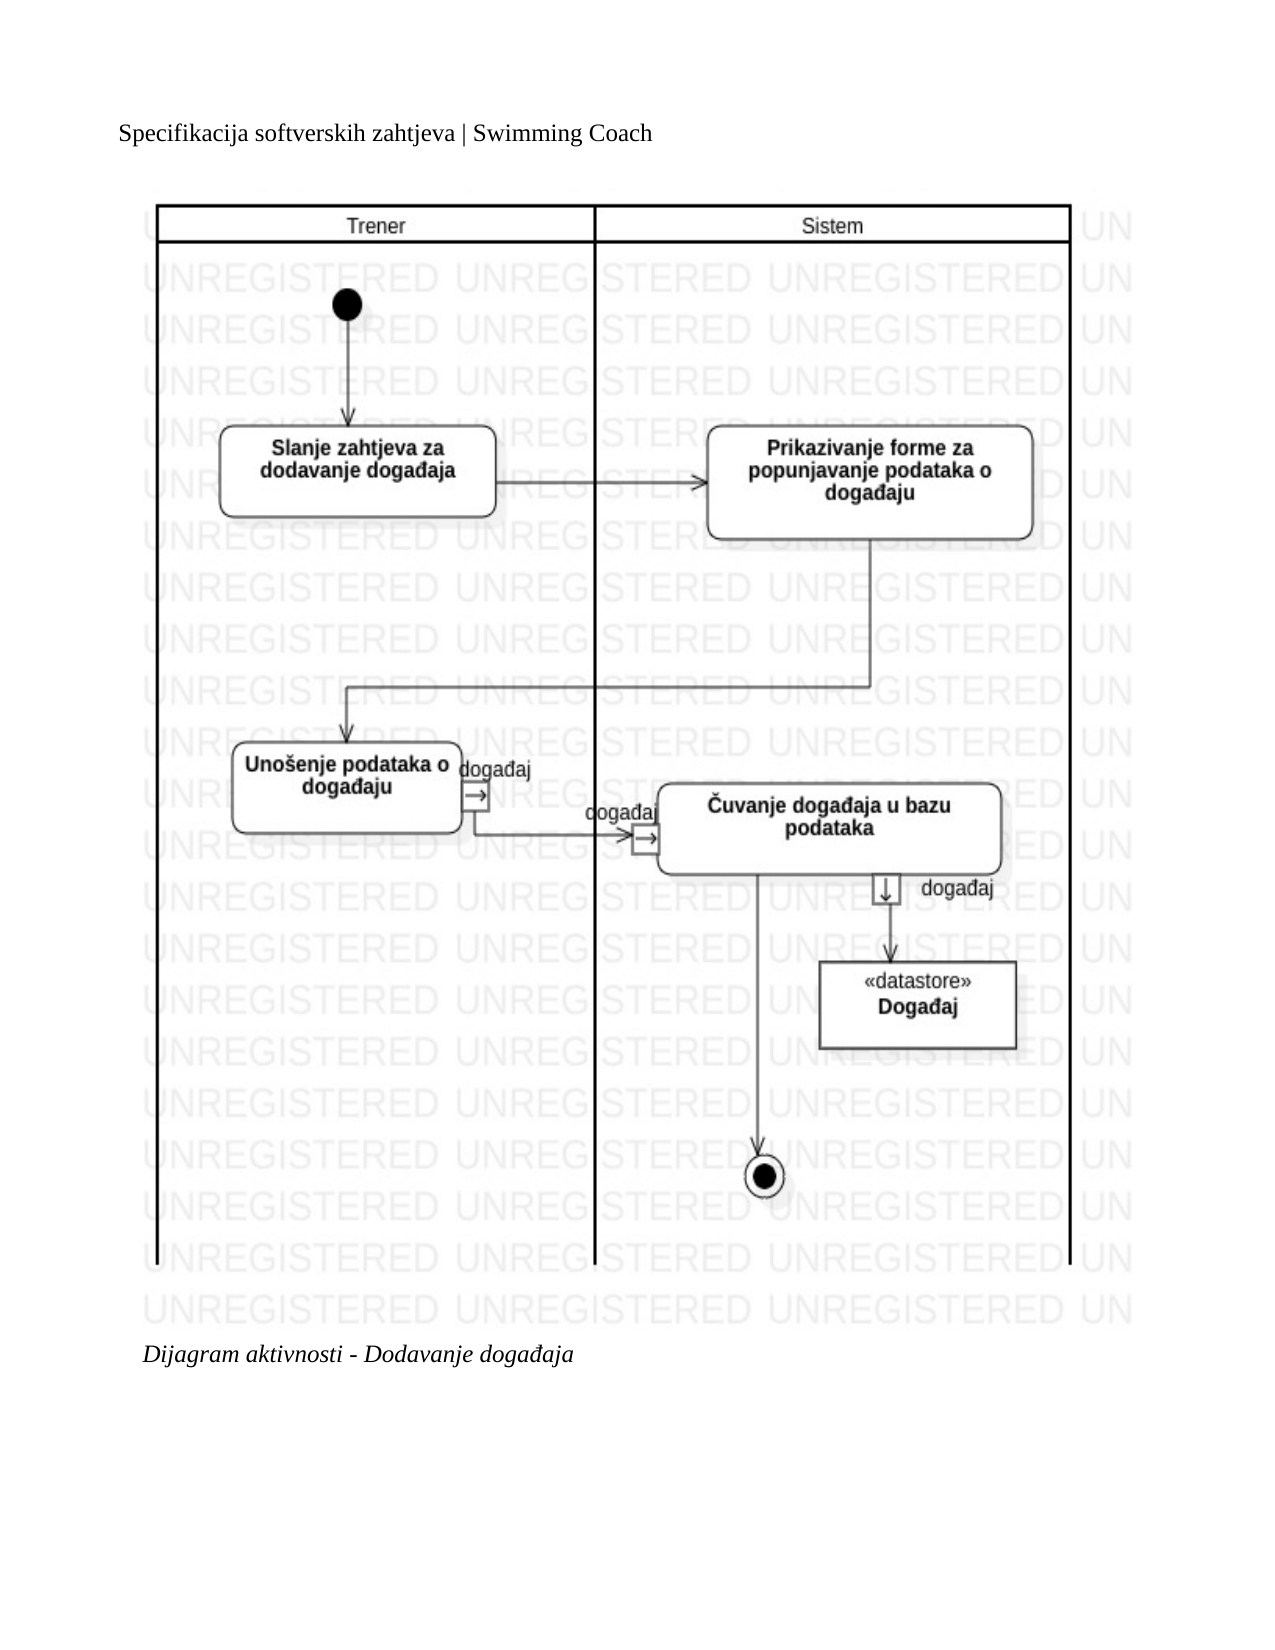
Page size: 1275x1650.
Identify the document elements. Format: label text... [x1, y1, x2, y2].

picture [142, 189, 1133, 1334]
text Dijagram aktivnosti - Dodavanje događaja [142, 1334, 1133, 1368]
